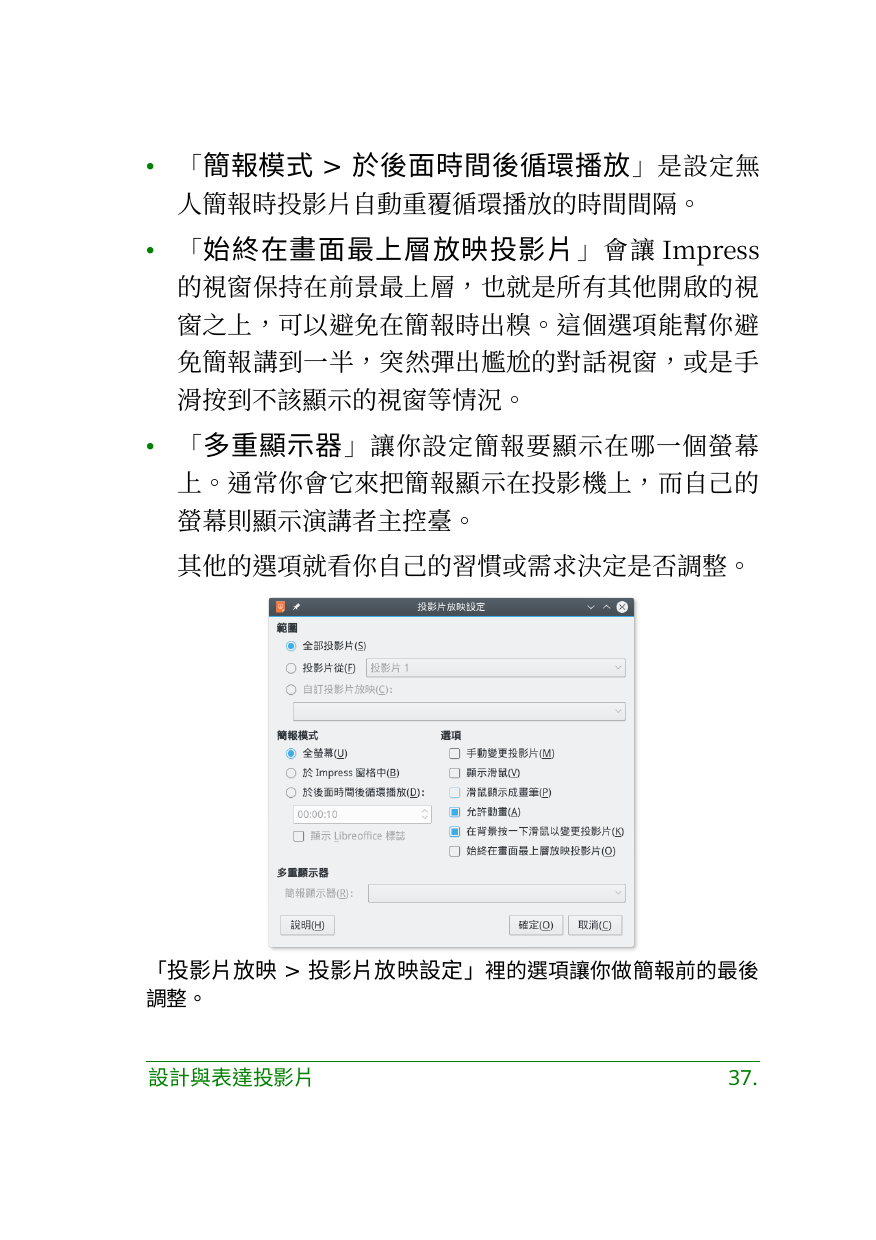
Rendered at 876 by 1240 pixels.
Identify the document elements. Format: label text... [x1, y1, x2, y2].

list 其他的選項就看你自己的習慣或需求決定是否調整。 [146, 546, 760, 583]
table_header [146, 599, 264, 949]
list 「始終在畫面最上層放映投影片」會讓Impress的視窗保持在前景最上層，也就是所有其他開啟的視窗之上，可以避免在簡報時出糗。這個選項能幫你避免簡報講到一半，突然彈出尷尬的對話視窗，或是手滑按到不該顯示的視窗等情況。 [146, 229, 760, 417]
list 「簡報模式 > 於後面時間後循環播放」是設定無人簡報時投影片自動重覆循環播放的時間間隔。 [146, 146, 760, 221]
table_cell 「投影片放映 > 投影片放映設定」裡的選項讓你做簡報前的最後調整。 [146, 949, 760, 1011]
picture [264, 593, 642, 955]
list 「多重顯示器」讓你設定簡報要顯示在哪一個螢幕上。通常你會它來把簡報顯示在投影機上，而自己的螢幕則顯示演講者主控臺。 [146, 425, 760, 537]
table_header [642, 599, 760, 949]
